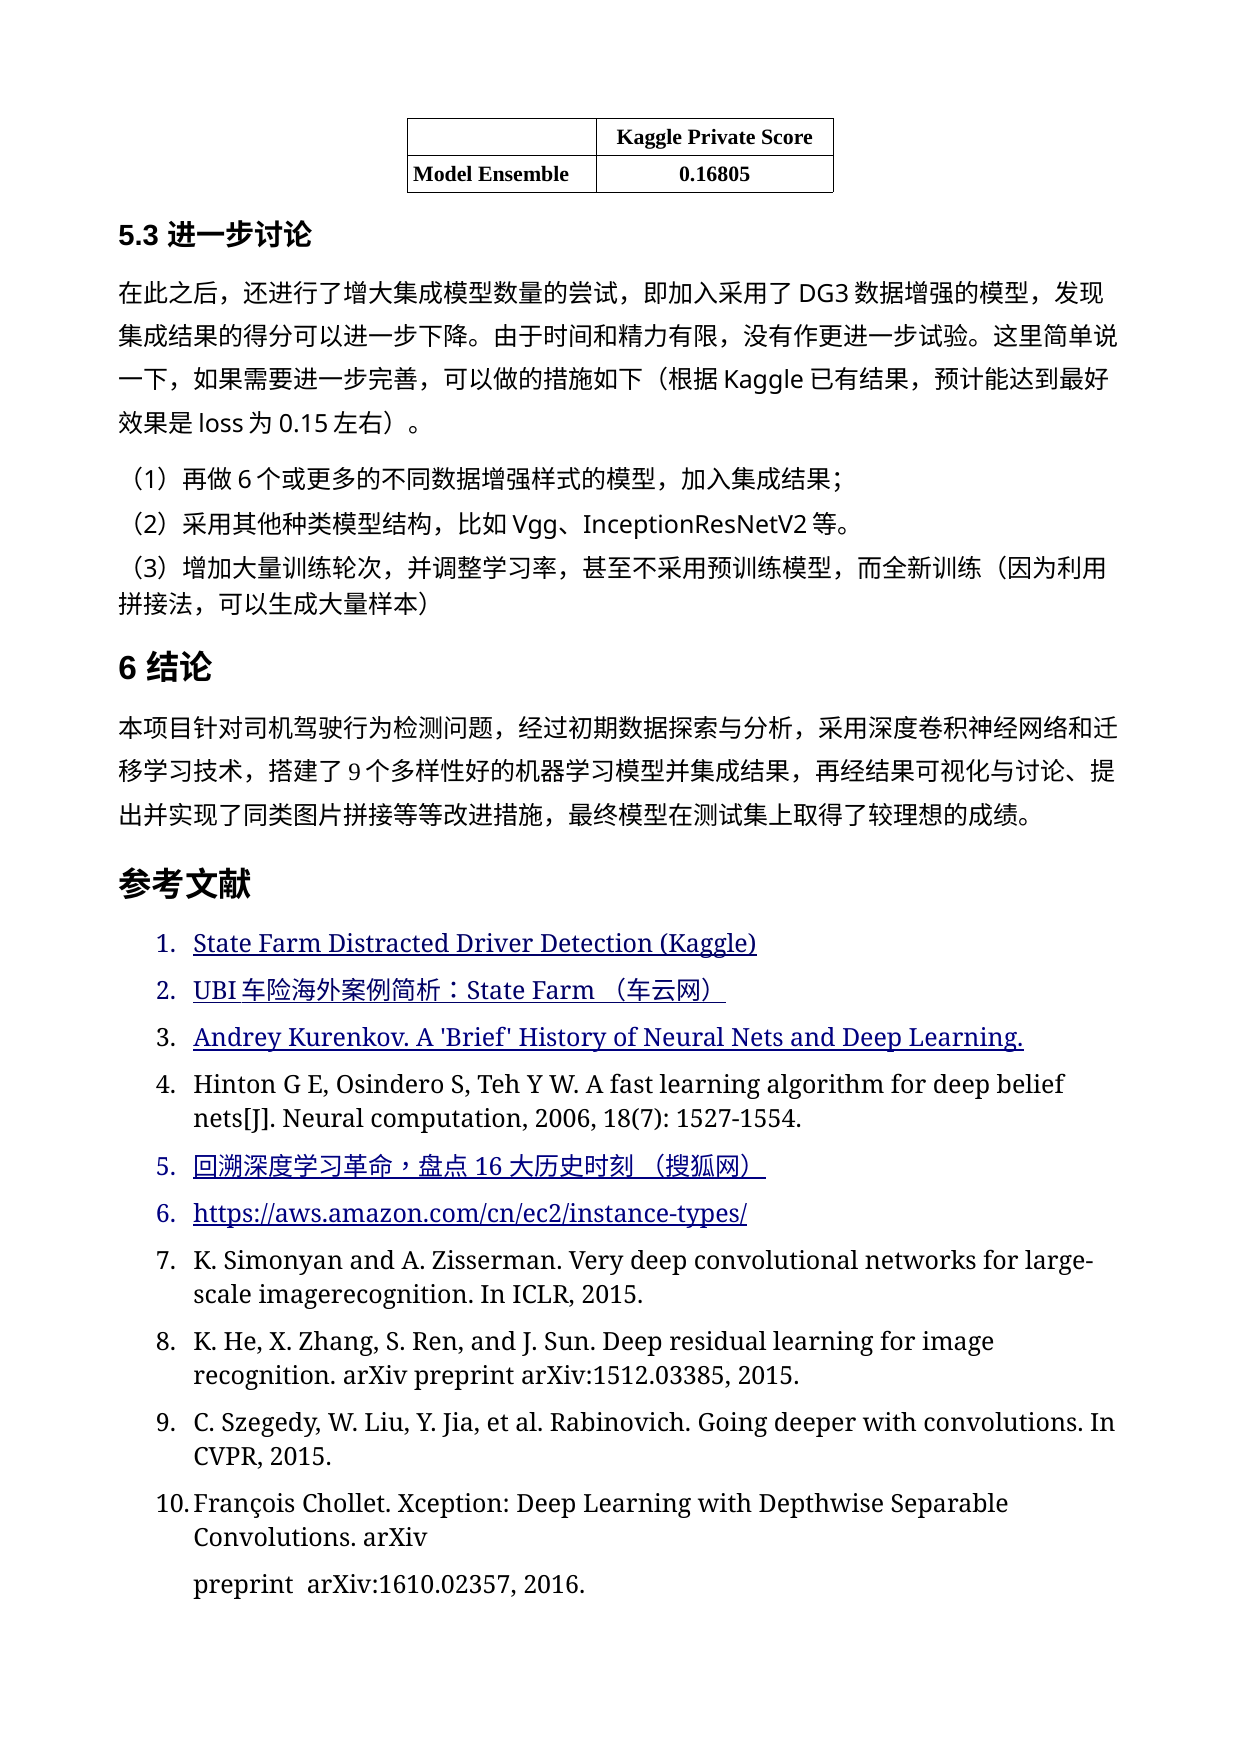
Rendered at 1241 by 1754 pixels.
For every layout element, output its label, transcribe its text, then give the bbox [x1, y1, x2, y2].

table_cell Model Ensemble [408, 156, 596, 192]
list K. He, X. Zhang, S. Ren, and J. Sun. Deep residual learning for image recognition. arXiv preprint arXiv:1512.03385, 2015. [156, 1323, 1122, 1392]
list C. Szegedy, W. Liu, Y. Jia, et al. Rabinovich. Going deeper with convolutions. In CVPR, 2015. [156, 1404, 1122, 1473]
table_cell 0.16805 [597, 156, 833, 192]
text （2）采用其他种类模型结构，比如Vgg、InceptionResNetV2等。 [118, 504, 1122, 540]
list State Farm Distracted Driver Detection (Kaggle) [156, 926, 1122, 960]
subtitle 6 结论 [118, 641, 1122, 689]
text （3）增加大量训练轮次，并调整学习率，甚至不采用预训练模型，而全新训练（因为利用拼接法，可以生成大量样本） [118, 548, 1122, 621]
list K. Simonyan and A. Zisserman. Very deep convolutional networks for large-scale imagerecognition. In ICLR, 2015. [156, 1242, 1122, 1310]
list Hinton G E, Osindero S, Teh Y W. A fast learning algorithm for deep belief nets[J]. Neural computation, 2006, 18(7): 1527-1554. [156, 1067, 1122, 1135]
text （1）再做6个或更多的不同数据增强样式的模型，加入集成结果； [118, 460, 1122, 496]
text 本项目针对司机驾驶行为检测问题，经过初期数据探索与分析，采用深度卷积神经网络和迁移学习技术，搭建了9个多样性好的机器学习模型并集成结果，再经结果可视化与讨论、提出并实现了同类图片拼接等等改进措施，最终模型在测试集上取得了较理想的成绩。 [118, 708, 1122, 831]
list Andrey Kurenkov. A 'Brief' History of Neural Nets and Deep Learning. [156, 1020, 1122, 1054]
list preprint arXiv:1610.02357, 2016. [156, 1567, 1122, 1601]
text 在此之后，还进行了增大集成模型数量的尝试，即加入采用了DG3数据增强的模型，发现集成结果的得分可以进一步下降。由于时间和精力有限，没有作更进一步试验。这里简单说一下，如果需要进一步完善，可以做的措施如下（根据Kaggle已有结果，预计能达到最好效果是loss为0.15左右）。 [118, 273, 1122, 439]
list UBI车险海外案例简析：State Farm （车云网） [156, 973, 1122, 1007]
table_header Kaggle Private Score [597, 119, 833, 155]
list François Chollet. Xception: Deep Learning with Depthwise Separable Convolutions. arXiv [156, 1486, 1122, 1554]
list 回溯深度学习革命，盘点 16 大历史时刻 （搜狐网） [156, 1148, 1122, 1182]
subtitle 参考文献 [118, 858, 1122, 906]
subtitle 5.3 进一步讨论 [118, 211, 1122, 253]
list https://aws.amazon.com/cn/ec2/instance-types/ [156, 1195, 1122, 1229]
table_header [408, 119, 596, 155]
